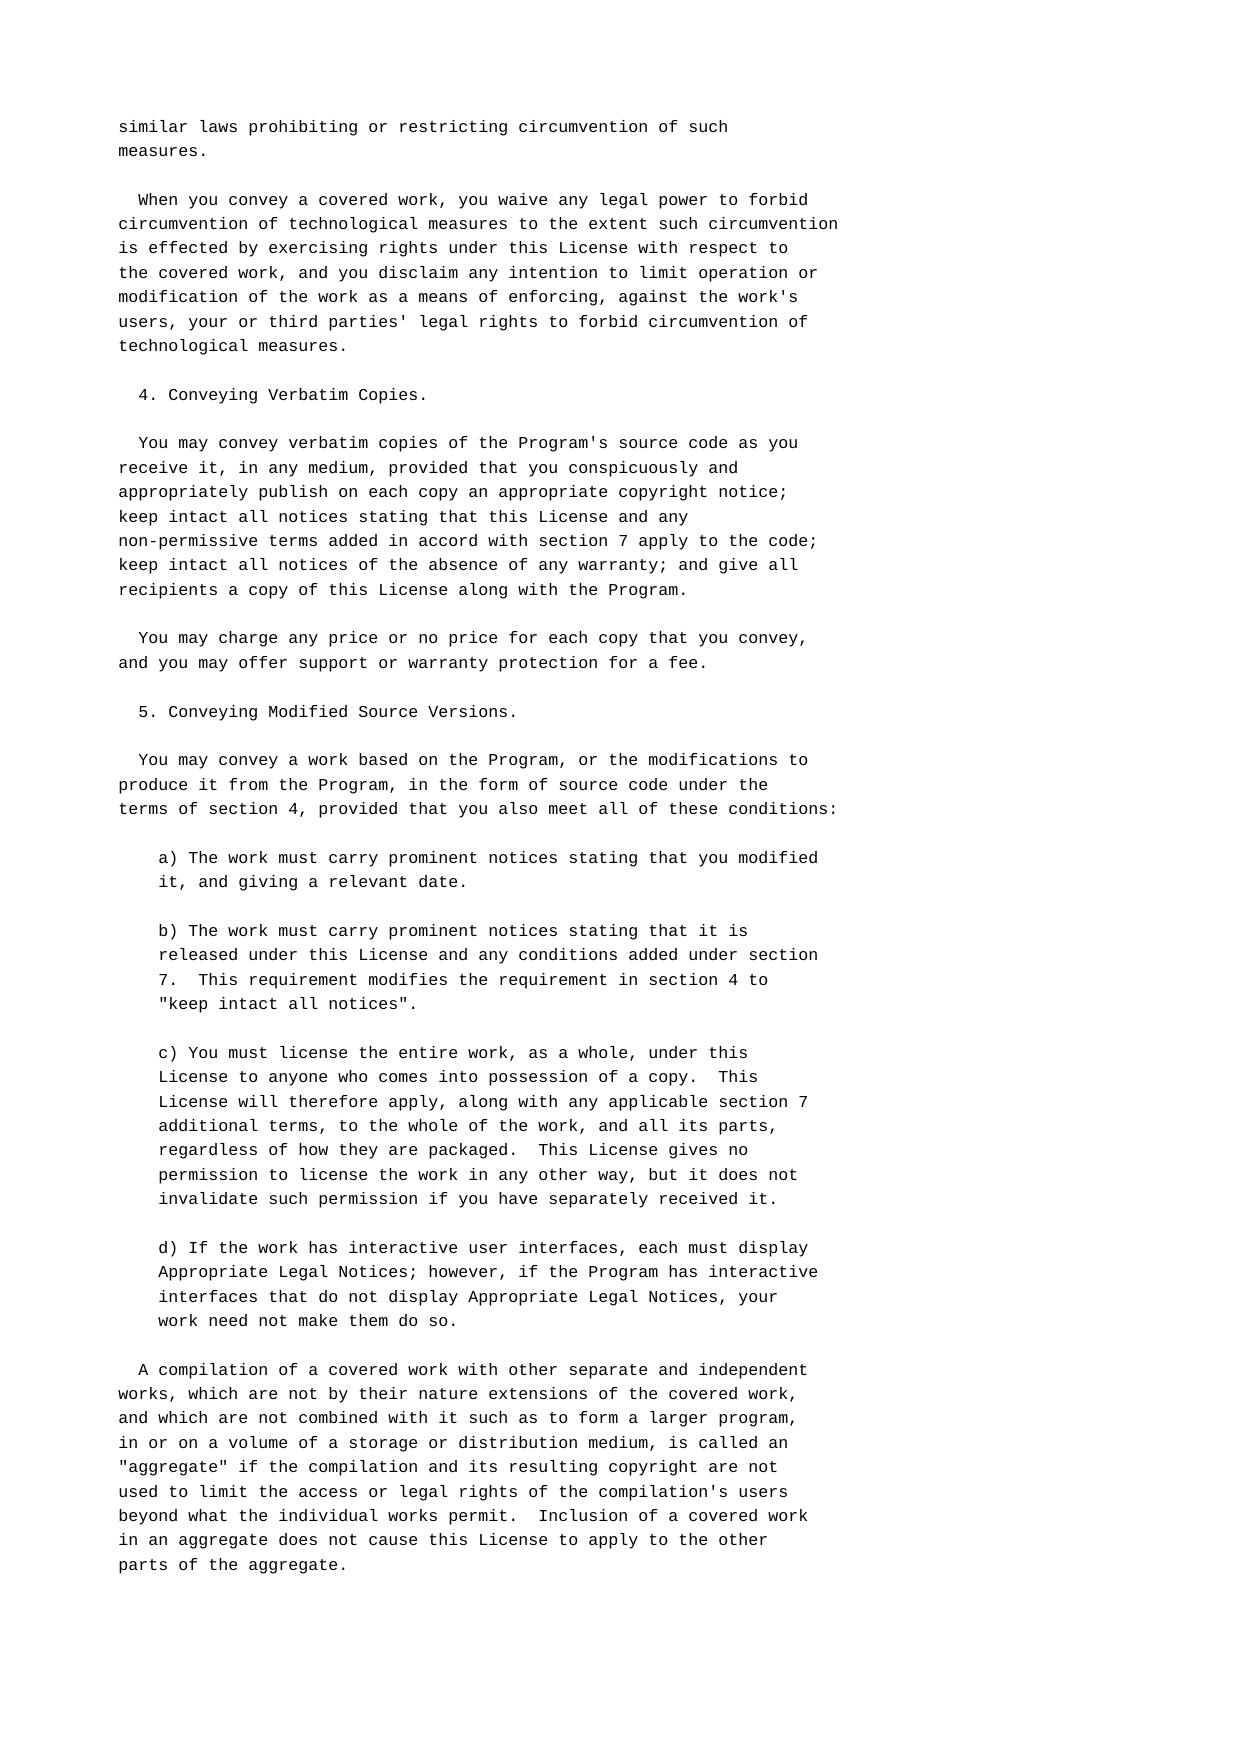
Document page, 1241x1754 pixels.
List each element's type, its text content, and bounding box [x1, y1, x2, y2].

text a) The work must carry prominent notices stating that you modified [118, 849, 1122, 868]
text released under this License and any conditions added under section [118, 947, 1122, 966]
text beyond what the individual works permit. Inclusion of a covered work [118, 1507, 1122, 1526]
text c) You must license the entire work, as a whole, under this [118, 1044, 1122, 1063]
text and which are not combined with it such as to form a larger program, [118, 1410, 1122, 1429]
text circumvention of technological measures to the extent such circumvention [118, 216, 1122, 234]
text the covered work, and you disclaim any intention to limit operation or [118, 264, 1122, 283]
text interfaces that do not display Appropriate Legal Notices, your [118, 1288, 1122, 1307]
text invalidate such permission if you have separately received it. [118, 1191, 1122, 1209]
text A compilation of a covered work with other separate and independent [118, 1361, 1122, 1380]
text and you may offer support or warranty protection for a fee. [118, 654, 1122, 673]
text "aggregate" if the compilation and its resulting copyright are not [118, 1459, 1122, 1478]
text used to limit the access or legal rights of the compilation's users [118, 1483, 1122, 1502]
text additional terms, to the whole of the work, and all its parts, [118, 1117, 1122, 1136]
text License to anyone who comes into possession of a copy. This [118, 1069, 1122, 1088]
text 7. This requirement modifies the requirement in section 4 to [118, 971, 1122, 990]
text b) The work must carry prominent notices stating that it is [118, 922, 1122, 941]
text You may convey verbatim copies of the Program's source code as you [118, 435, 1122, 454]
text keep intact all notices stating that this License and any [118, 508, 1122, 527]
text keep intact all notices of the absence of any warranty; and give all [118, 557, 1122, 576]
text Appropriate Legal Notices; however, if the Program has interactive [118, 1264, 1122, 1283]
text terms of section 4, provided that you also meet all of these conditions: [118, 801, 1122, 819]
text You may charge any price or no price for each copy that you convey, [118, 630, 1122, 649]
text appropriately publish on each copy an appropriate copyright notice; [118, 484, 1122, 503]
text receive it, in any medium, provided that you conspicuously and [118, 459, 1122, 478]
text You may convey a work based on the Program, or the modifications to [118, 752, 1122, 771]
text in an aggregate does not cause this License to apply to the other [118, 1532, 1122, 1551]
text measures. [118, 142, 1122, 161]
text permission to license the work in any other way, but it does not [118, 1166, 1122, 1185]
text "keep intact all notices". [118, 996, 1122, 1014]
text License will therefore apply, along with any applicable section 7 [118, 1093, 1122, 1112]
text work need not make them do so. [118, 1312, 1122, 1331]
text works, which are not by their nature extensions of the covered work, [118, 1386, 1122, 1404]
text in or on a volume of a storage or distribution medium, is called an [118, 1434, 1122, 1453]
text produce it from the Program, in the form of source code under the [118, 776, 1122, 795]
text parts of the aggregate. [118, 1556, 1122, 1575]
text non-permissive terms added in accord with section 7 apply to the code; [118, 532, 1122, 551]
text it, and giving a relevant date. [118, 874, 1122, 893]
text recipients a copy of this License along with the Program. [118, 581, 1122, 600]
text regardless of how they are packaged. This License gives no [118, 1142, 1122, 1161]
text 4. Conveying Verbatim Copies. [118, 386, 1122, 405]
text users, your or third parties' legal rights to forbid circumvention of [118, 313, 1122, 332]
text similar laws prohibiting or restricting circumvention of such [118, 118, 1122, 137]
text 5. Conveying Modified Source Versions. [118, 703, 1122, 722]
text When you convey a covered work, you waive any legal power to forbid [118, 191, 1122, 210]
text modification of the work as a means of enforcing, against the work's [118, 289, 1122, 308]
text d) If the work has interactive user interfaces, each must display [118, 1239, 1122, 1258]
text technological measures. [118, 337, 1122, 356]
text is effected by exercising rights under this License with respect to [118, 240, 1122, 259]
